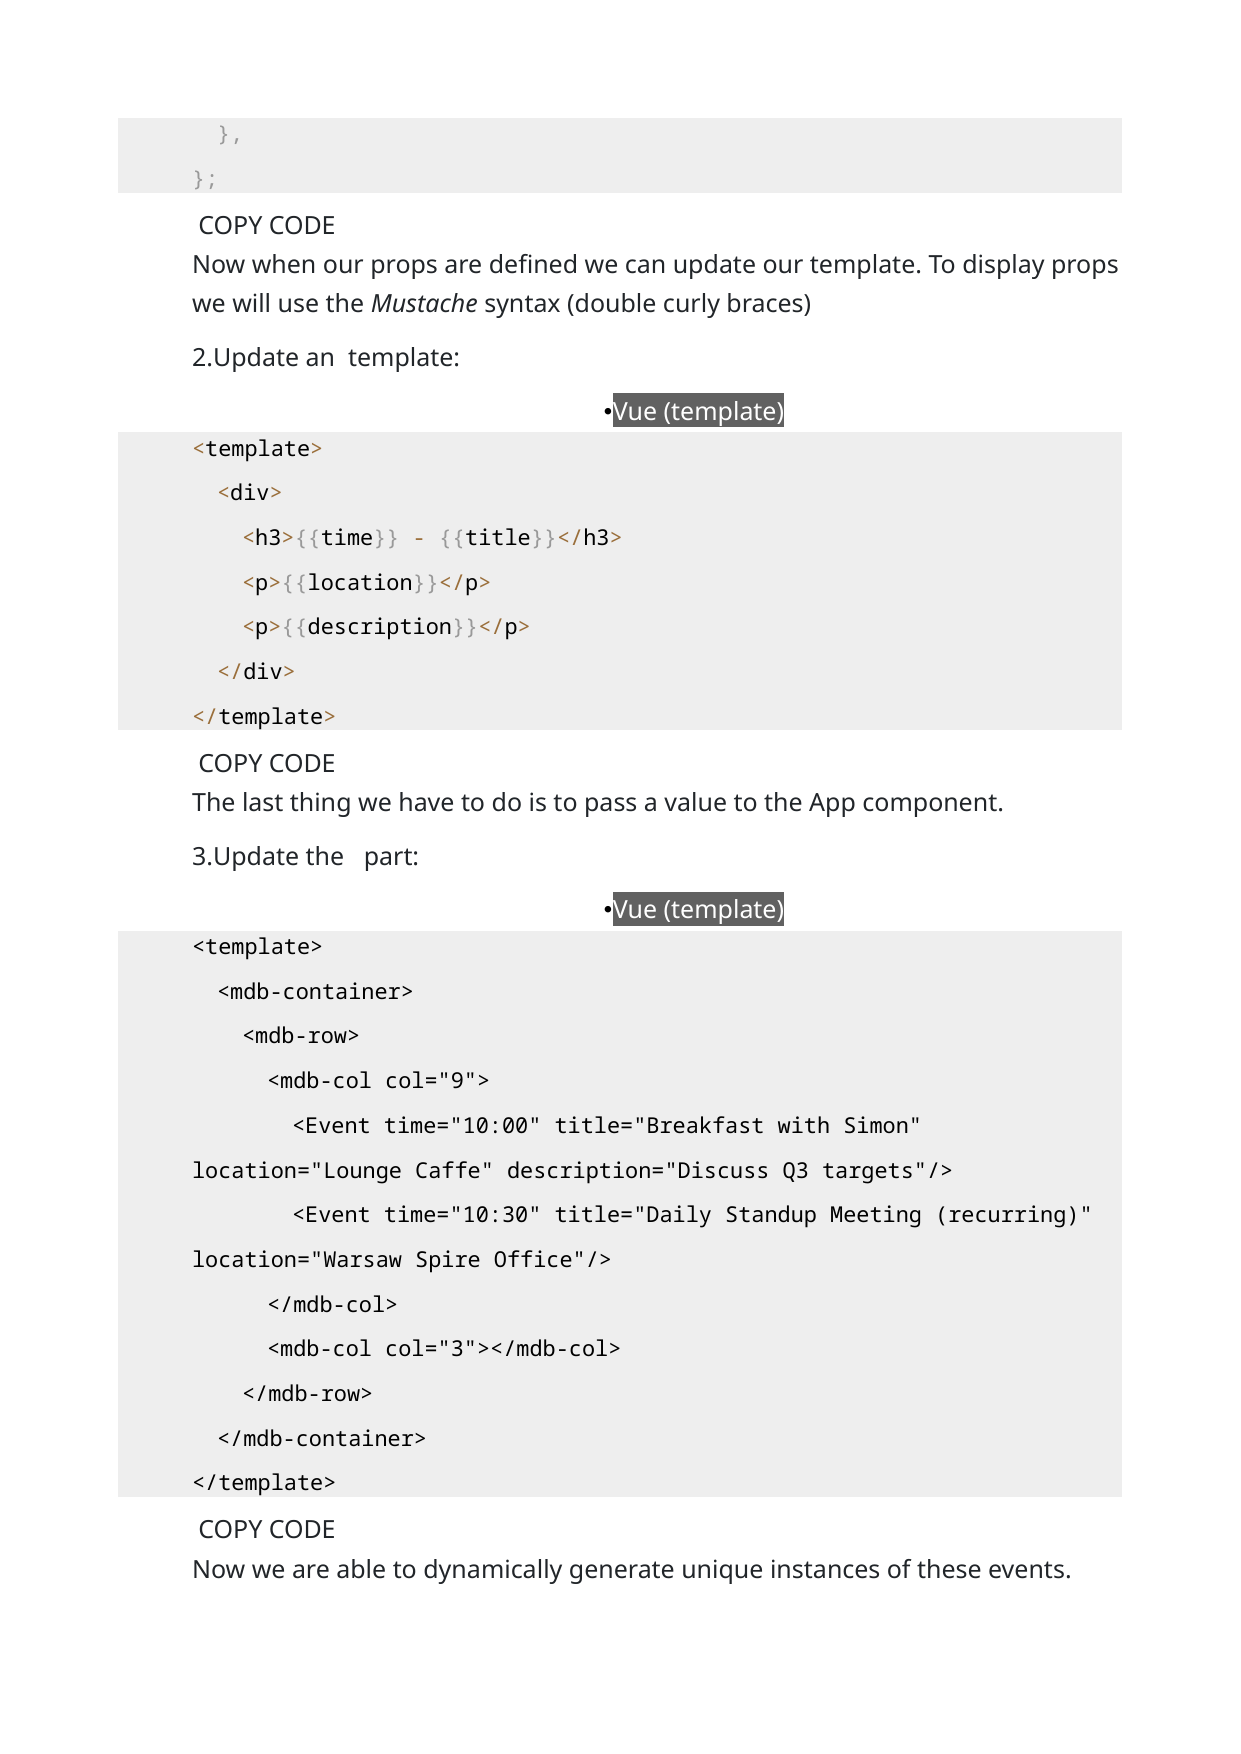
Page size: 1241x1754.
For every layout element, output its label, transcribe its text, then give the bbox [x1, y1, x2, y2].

list <p>{{location}}</p> [118, 567, 1122, 596]
list }, [118, 118, 1122, 148]
list <template> [118, 432, 1122, 462]
list </div> [118, 656, 1122, 686]
list Vue (template) [118, 892, 1122, 926]
list <mdb-container> [118, 976, 1122, 1006]
list <div> [118, 477, 1122, 507]
list <Event time="10:30" title="Daily Standup Meeting (recurring)" location="Warsaw Spire Office"/> [118, 1199, 1122, 1274]
list Update an template: [118, 339, 1122, 374]
list Now when our props are defined we can update our template. To display props we will use the Mustache syntax (double curly braces) [118, 247, 1122, 320]
list Now we are able to dynamically generate unique instances of these events. [118, 1551, 1122, 1585]
list COPY CODE [118, 745, 1122, 779]
list <mdb-row> [118, 1021, 1122, 1050]
list </mdb-container> [118, 1423, 1122, 1452]
list </mdb-col> [118, 1289, 1122, 1318]
list <template> [118, 931, 1122, 961]
list <mdb-col col="3"></mdb-col> [118, 1333, 1122, 1363]
list }; [118, 163, 1122, 193]
list Update the part: [118, 838, 1122, 872]
list COPY CODE [118, 1512, 1122, 1546]
list <Event time="10:00" title="Breakfast with Simon" location="Lounge Caffe" description="Discuss Q3 targets"/> [118, 1110, 1122, 1184]
list </template> [118, 1467, 1122, 1497]
list <p>{{description}}</p> [118, 611, 1122, 641]
list The last thing we have to do is to pass a value to the App component. [118, 784, 1122, 818]
list COPY CODE [118, 207, 1122, 242]
list </template> [118, 701, 1122, 730]
list </mdb-row> [118, 1378, 1122, 1408]
list Vue (template) [118, 393, 1122, 427]
list <mdb-col col="9"> [118, 1065, 1122, 1095]
list <h3>{{time}} - {{title}}</h3> [118, 522, 1122, 552]
